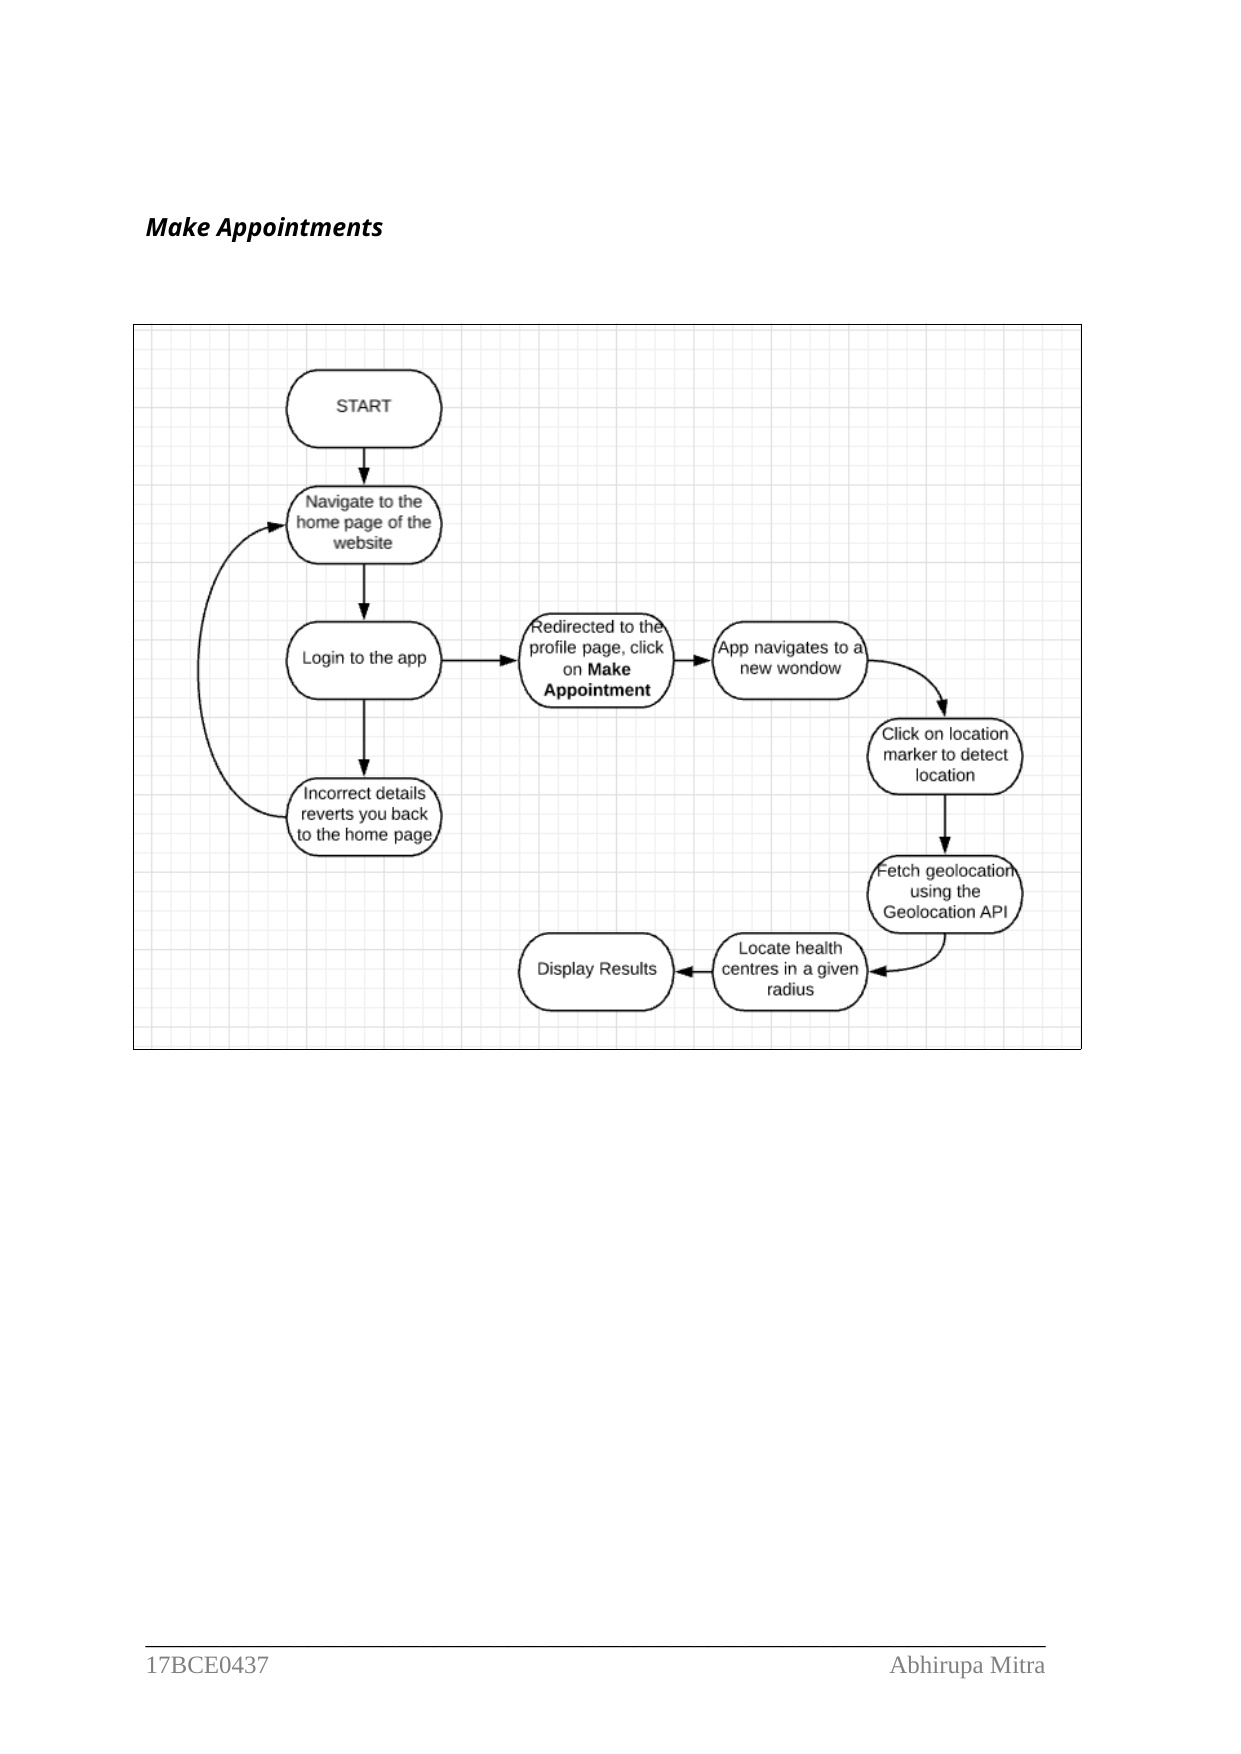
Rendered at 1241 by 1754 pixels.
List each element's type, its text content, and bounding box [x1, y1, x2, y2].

picture [134, 325, 921, 1049]
text Make Appointments [145, 210, 1090, 244]
